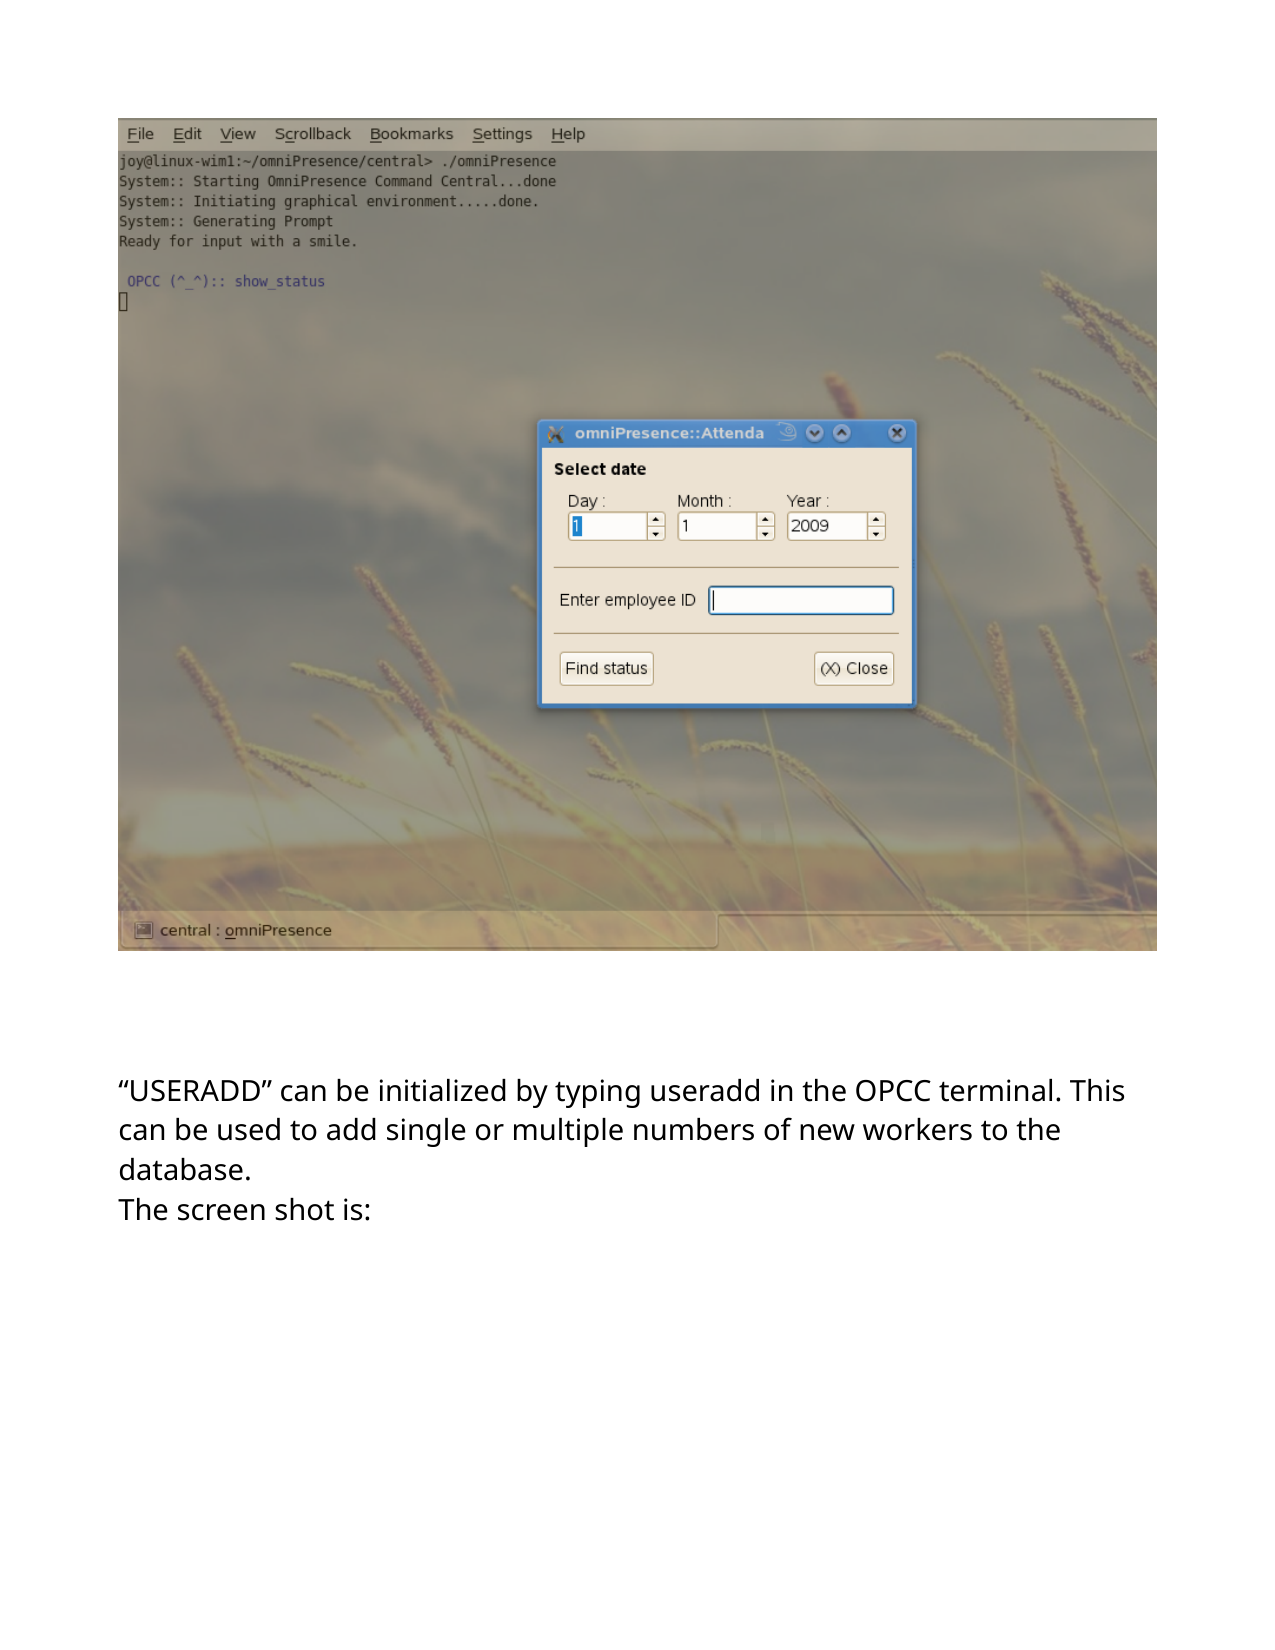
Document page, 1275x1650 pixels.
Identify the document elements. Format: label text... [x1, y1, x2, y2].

text The screen shot is: [118, 1189, 1157, 1228]
text “USERADD” can be initialized by typing useradd in the OPCC terminal. This can be used to add single or multiple numbers of new workers to the database. [118, 1070, 1157, 1189]
picture [118, 118, 1157, 951]
